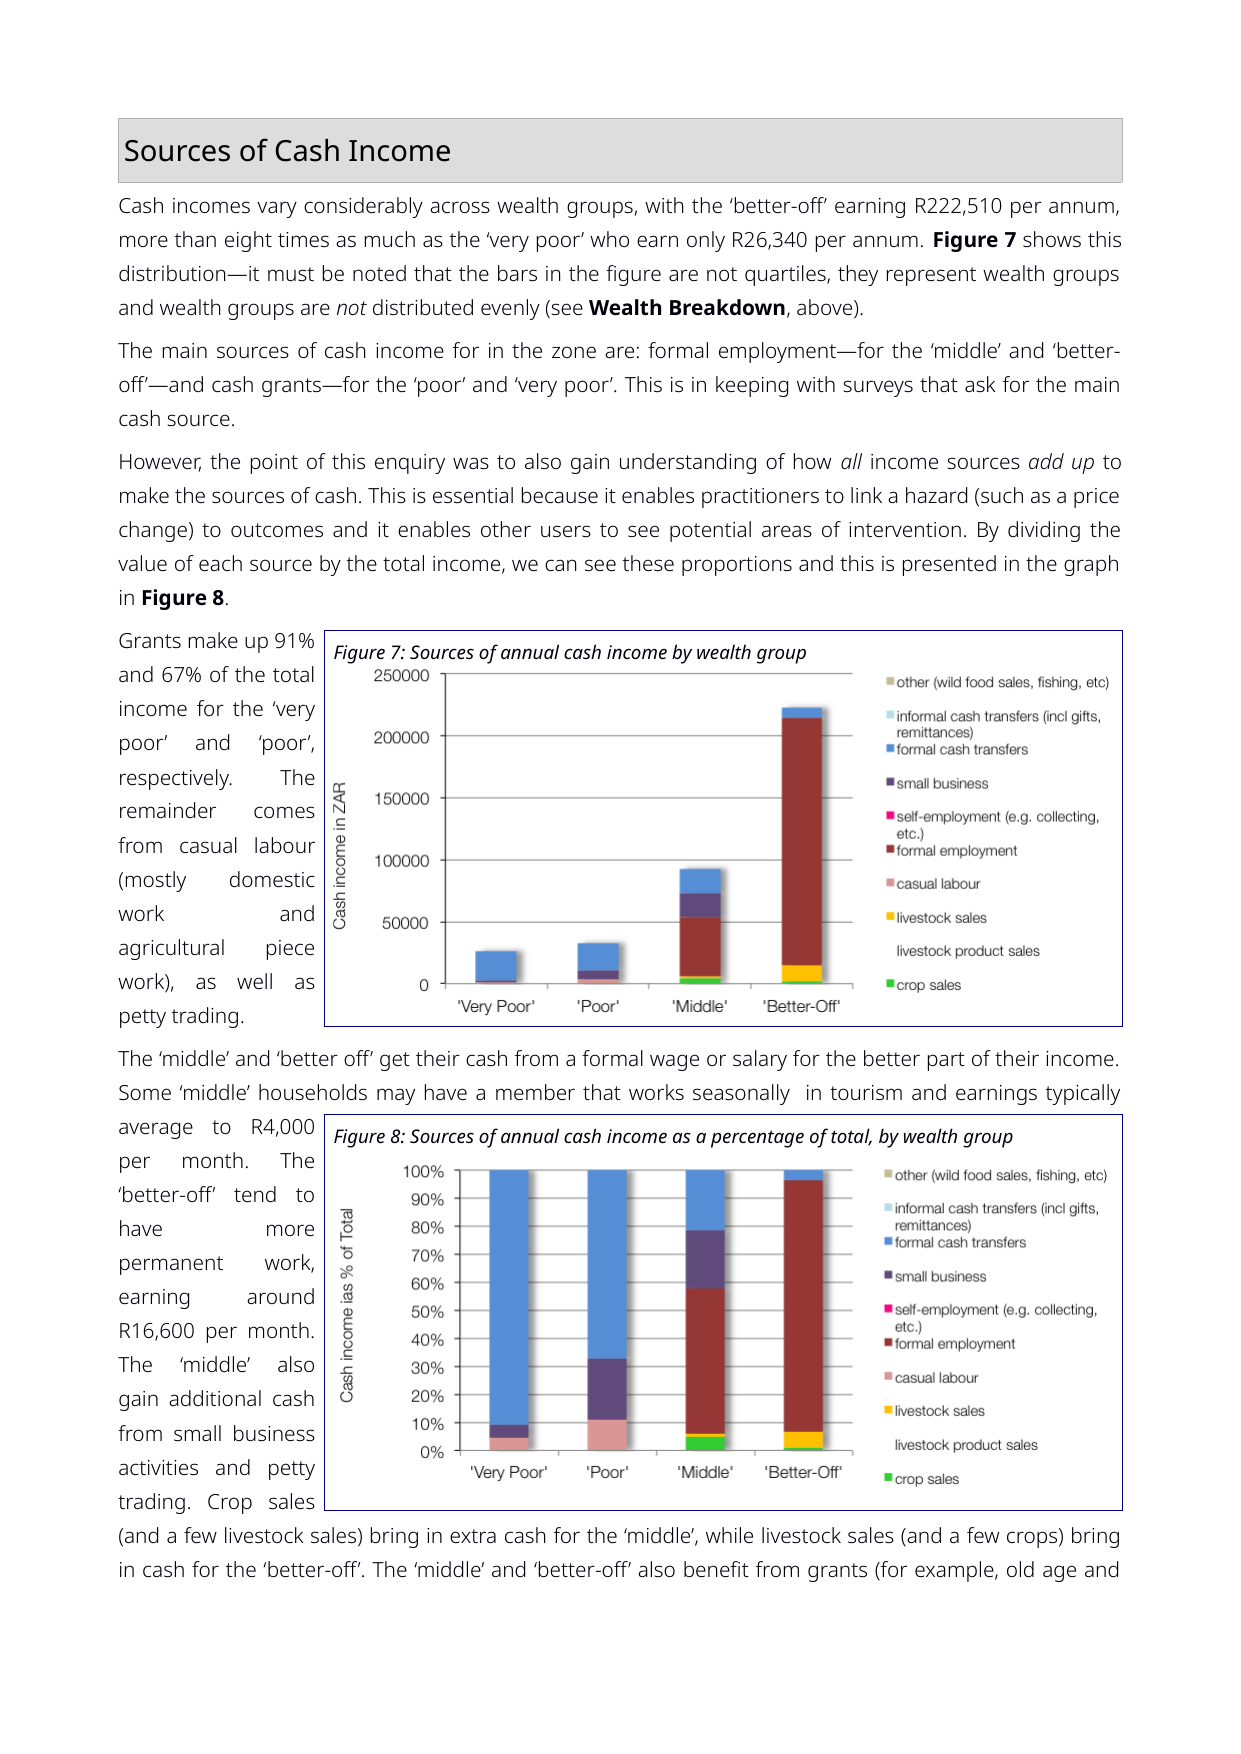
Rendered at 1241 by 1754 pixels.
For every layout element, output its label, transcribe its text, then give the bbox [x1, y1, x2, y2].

text However, the point of this enquiry was to also gain understanding of how all income sources add up to make the sources of cash. This is essential because it enables practitioners to link a hazard (such as a price change) to outcomes and it enables other users to see potential areas of intervention. By dividing the value of each source by the total income, we can see these proportions and this is presented in the graph in Figure 8. [118, 447, 1122, 612]
text The ‘middle’ and ‘better off’ get their cash from a formal wage or salary for the better part of their income. Some ‘middle’ households may have a member that works seasonally in tourism and earnings typically average to R4,000 per month. The ‘better-off’ tend to have more permanent work, earning around R16,600 per month. The ‘middle’ also gain additional cash from small business activities and petty trading. Crop sales (and a few livestock sales) bring in extra cash for the ‘middle’, while livestock sales (and a few crops) bring in cash for the ‘better-off’. The ‘middle’ and ‘better-off’ also benefit from grants (for example, old age and [118, 1044, 1122, 1583]
picture [333, 1148, 1113, 1502]
text Figure 8: Sources of annual cash income as a percentage of total, by wealth group [333, 1123, 1113, 1148]
text Grants make up 91% and 67% of the total income for the ‘very poor’ and ‘poor’, respectively. The remainder comes from casual labour (mostly domestic work and agricultural piece work), as well as petty trading. [118, 626, 1122, 1029]
text The main sources of cash income for in the zone are: formal employment—for the ‘middle’ and ‘better-off’—and cash grants—for the ‘poor’ and ‘very poor’. This is in keeping with surveys that ask for the main cash source. [118, 336, 1122, 433]
table_header Sources of Cash Income [119, 119, 1122, 182]
picture [333, 664, 1113, 1018]
text Cash incomes vary considerably across wealth groups, with the ‘better-off’ earning R222,510 per annum, more than eight times as much as the ‘very poor’ who earn only R26,340 per annum. Figure 7 shows this distribution—it must be noted that the bars in the figure are not quartiles, they represent wealth groups and wealth groups are not distributed evenly (see Wealth Breakdown, above). [118, 191, 1122, 322]
text Figure 7: Sources of annual cash income by wealth group [333, 639, 1113, 664]
